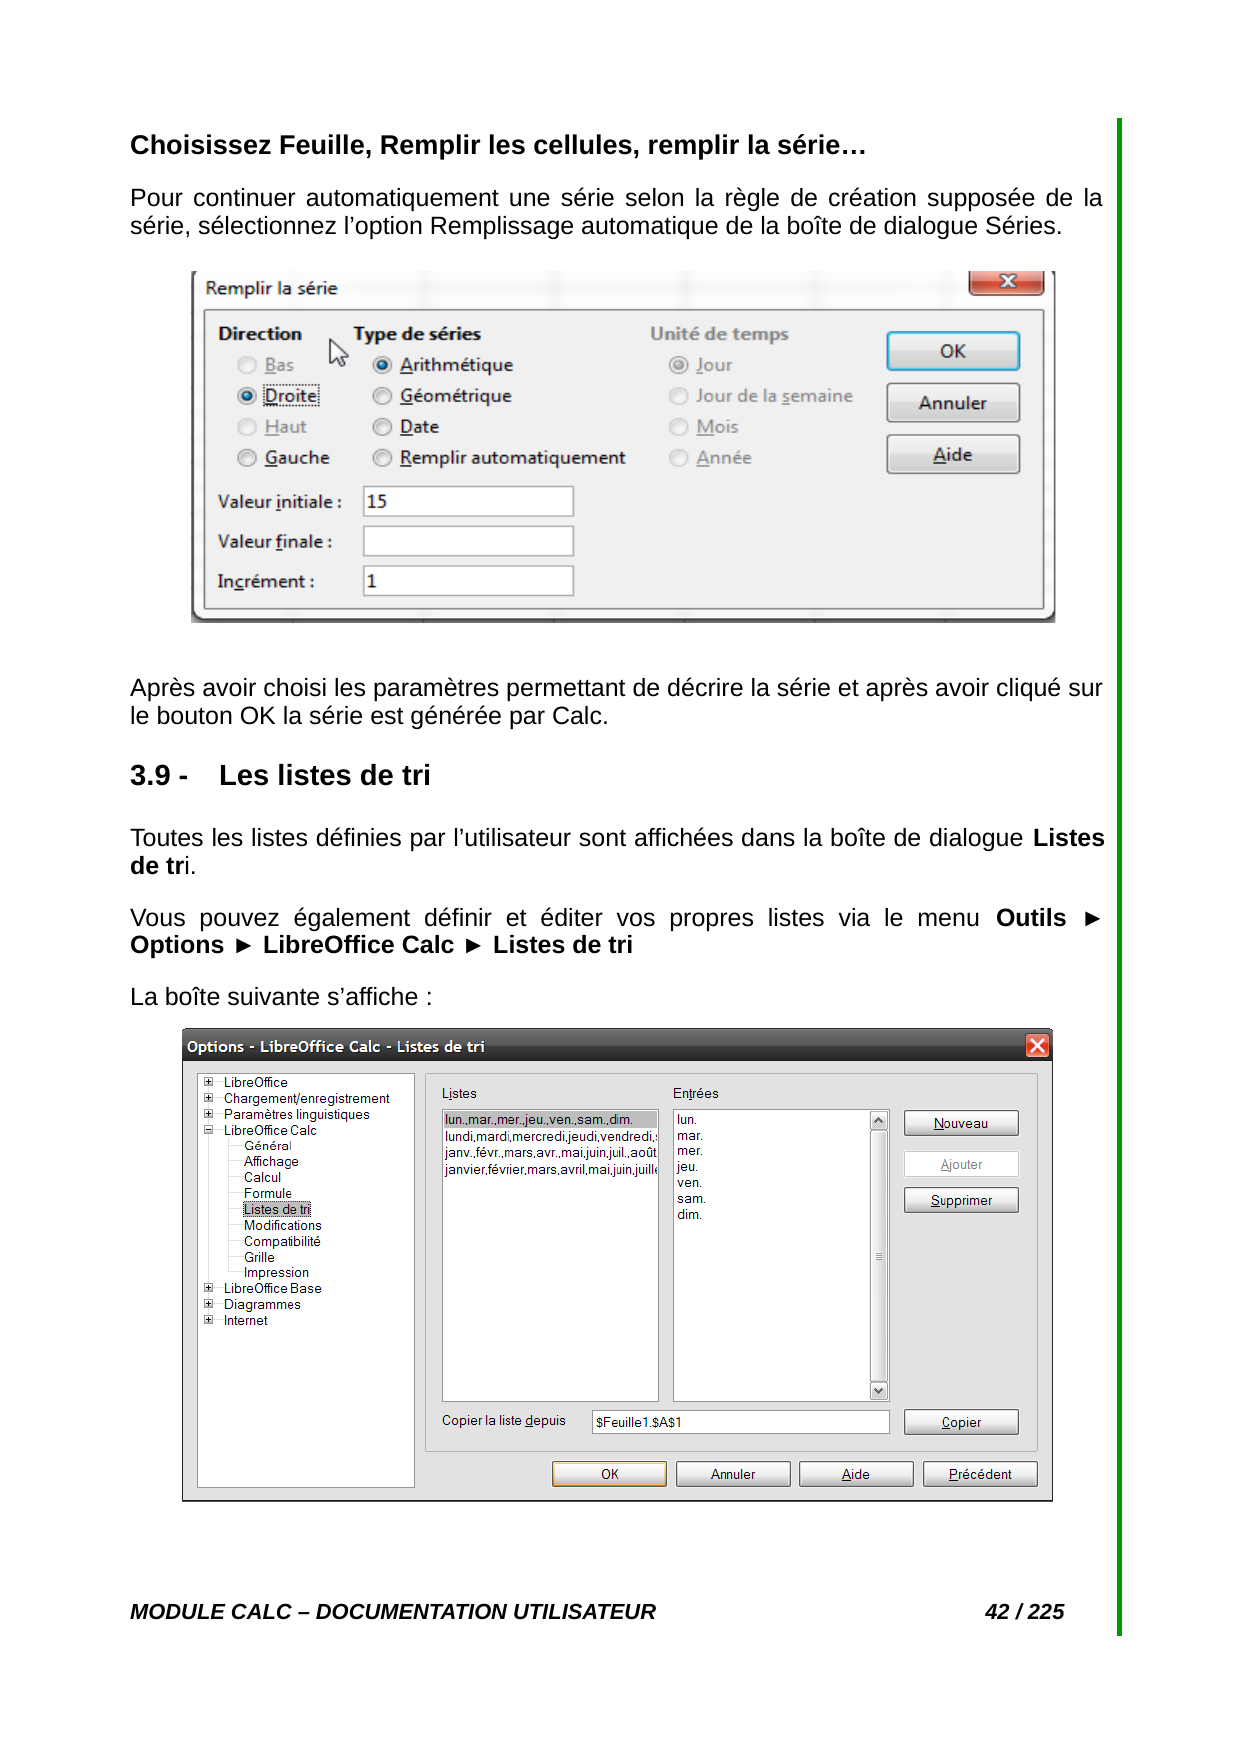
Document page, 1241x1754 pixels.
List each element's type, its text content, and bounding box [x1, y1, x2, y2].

picture [191, 271, 1056, 623]
text Vous pouvez également définir et éditer vos propres listes via le menu Outils ► Options ► LibreOffice Calc ► Listes de tri [130, 903, 1105, 959]
text La boîte suivante s’affiche : [130, 983, 1105, 1011]
text Pour continuer automatiquement une série selon la règle de création supposée de la série, sélectionnez l’option Remplissage automatique de la boîte de dialogue Séries. [130, 184, 1105, 240]
text Après avoir choisi les paramètres permettant de décrire la série et après avoir cliqué sur le bouton OK la série est générée par Calc. [130, 674, 1105, 730]
subtitle Les listes de tri [130, 759, 1105, 792]
text Choisissez Feuille, Remplir les cellules, remplir la série… [130, 130, 1105, 160]
text Toutes les listes définies par l’utilisateur sont affichées dans la boîte de dialogue Listes de tri. [130, 824, 1105, 880]
picture [182, 1028, 1053, 1502]
